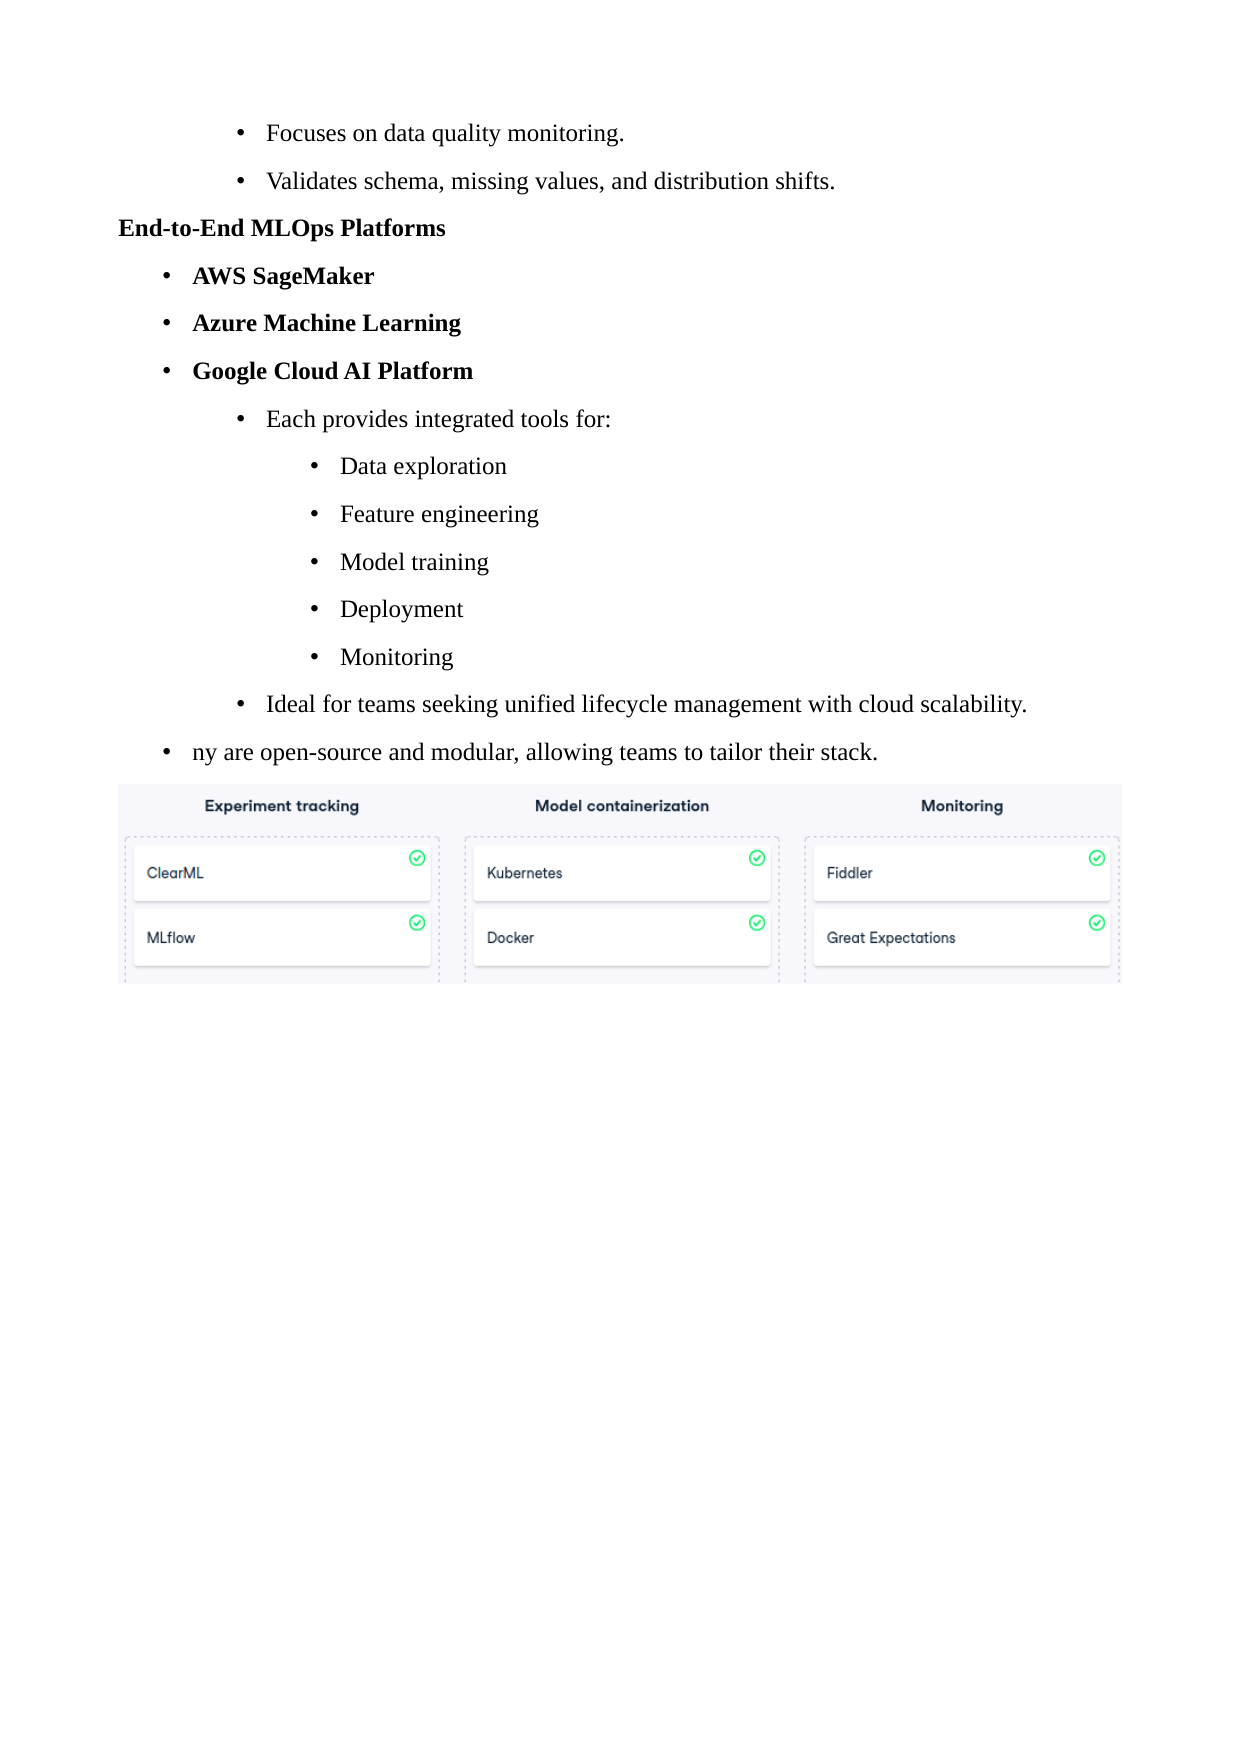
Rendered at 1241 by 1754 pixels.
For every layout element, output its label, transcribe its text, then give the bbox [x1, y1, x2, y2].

list Ideal for teams seeking unified lifecycle management with cloud scalability. [236, 689, 1122, 718]
text ­ [118, 1031, 1122, 1060]
text ­ [118, 984, 1122, 1012]
list Deployment [310, 594, 1122, 623]
list Validates schema, missing values, and distribution shifts. [236, 166, 1122, 194]
picture [118, 784, 1123, 984]
list Focuses on data quality monitoring. [236, 118, 1122, 147]
list AWS SageMaker [162, 261, 1122, 290]
list Each provides integrated tools for: [236, 404, 1122, 432]
list Google Cloud AI Platform [162, 356, 1122, 385]
list ny are open-source and modular, allowing teams to tailor their stack. [162, 737, 1122, 766]
list Monitoring [310, 642, 1122, 671]
list Model training [310, 547, 1122, 575]
text End-to-End MLOps Platforms [118, 213, 1122, 242]
list Azure Machine Learning [162, 308, 1122, 337]
list Feature engineering [310, 499, 1122, 528]
list Data exploration [310, 451, 1122, 480]
